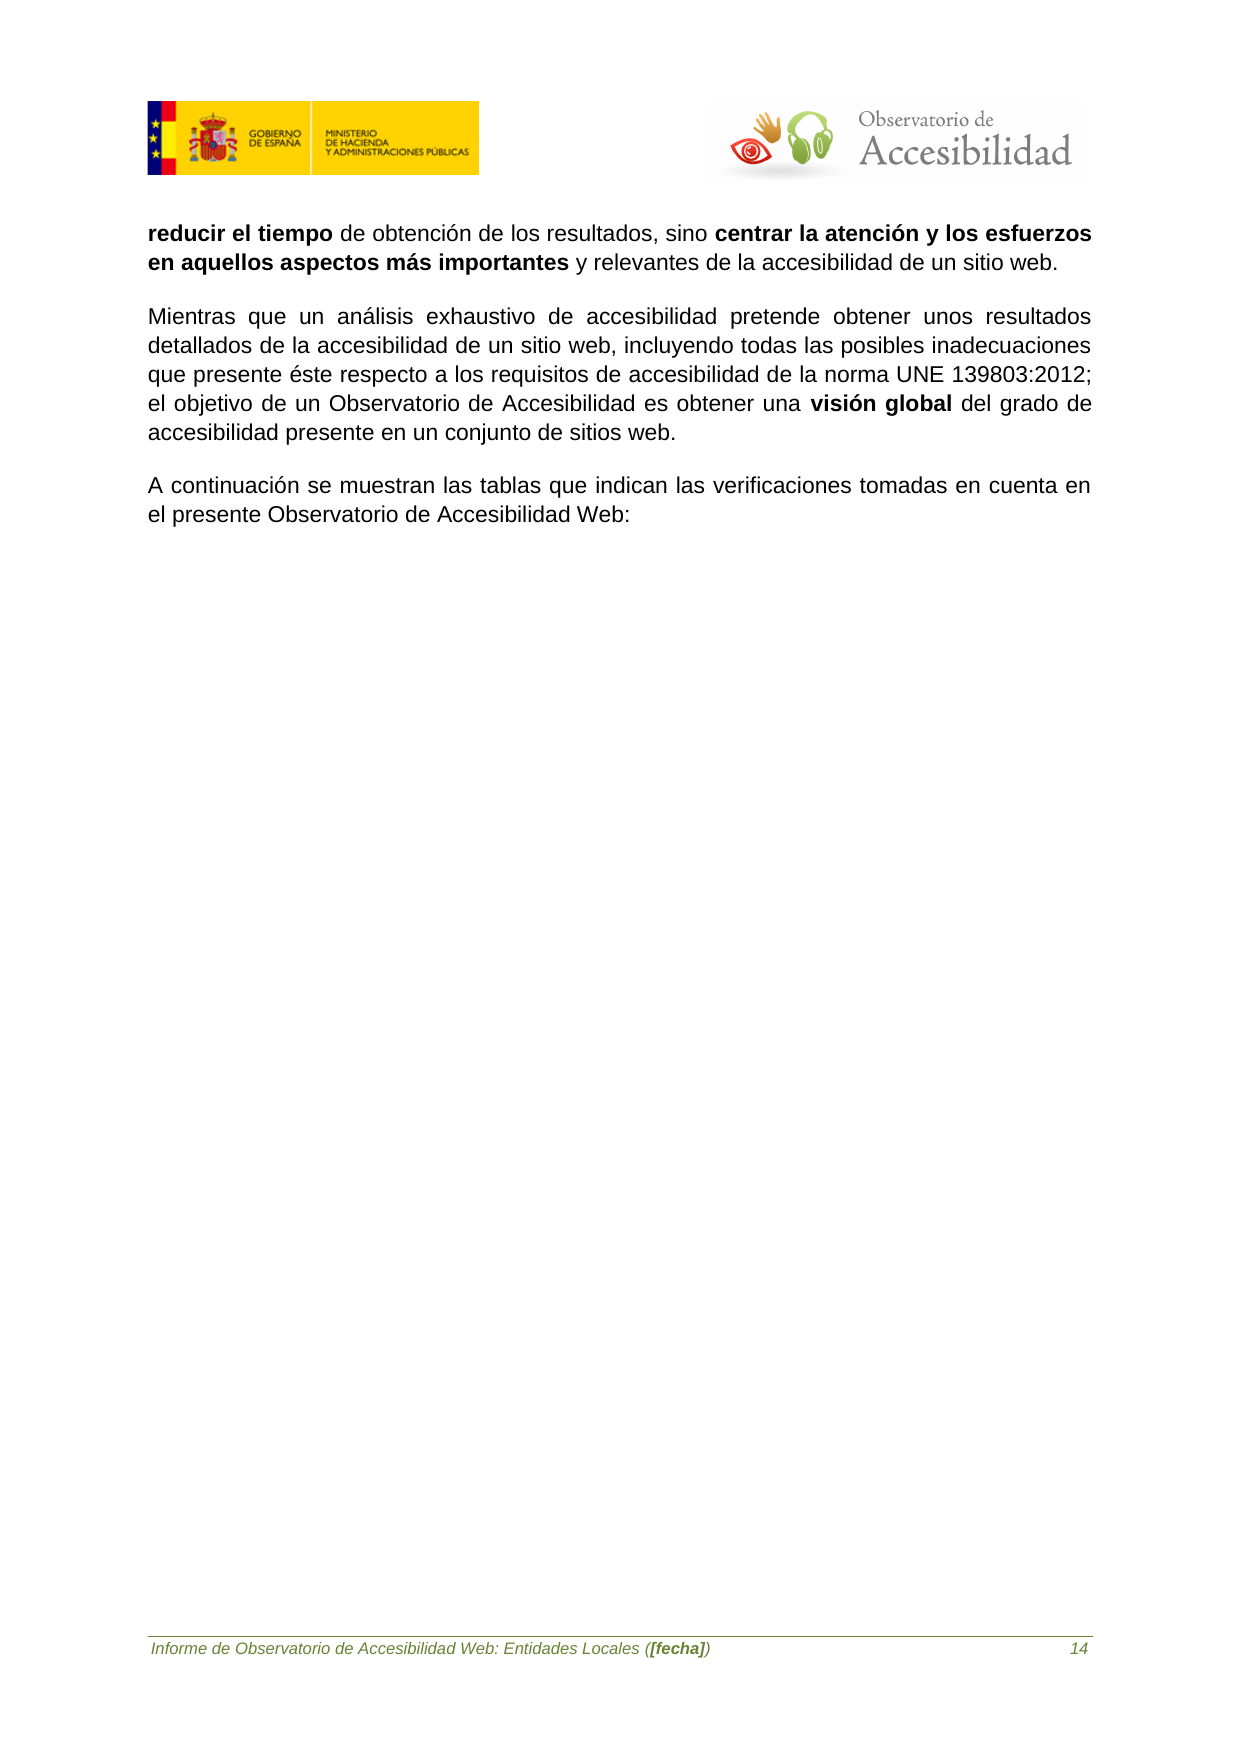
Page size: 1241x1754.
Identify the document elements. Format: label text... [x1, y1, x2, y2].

text Mientras que un análisis exhaustivo de accesibilidad pretende obtener unos resultados detallados de la accesibilidad de un sitio web, incluyendo todas las posibles inadecuaciones que presente éste respecto a los requisitos de accesibilidad de la norma UNE 139803:2012; el objetivo de un Observatorio de Accesibilidad es obtener una visión global del grado de accesibilidad presente en un conjunto de sitios web. [148, 303, 1092, 445]
picture [710, 102, 1086, 185]
text reducir el tiempo de obtención de los resultados, sino centrar la atención y los esfuerzos en aquellos aspectos más importantes y relevantes de la accesibilidad de un sitio web. [148, 220, 1092, 275]
picture [147, 101, 479, 175]
text A continuación se muestran las tablas que indican las verificaciones tomadas en cuenta en el presente Observatorio de Accesibilidad Web: [148, 472, 1092, 528]
